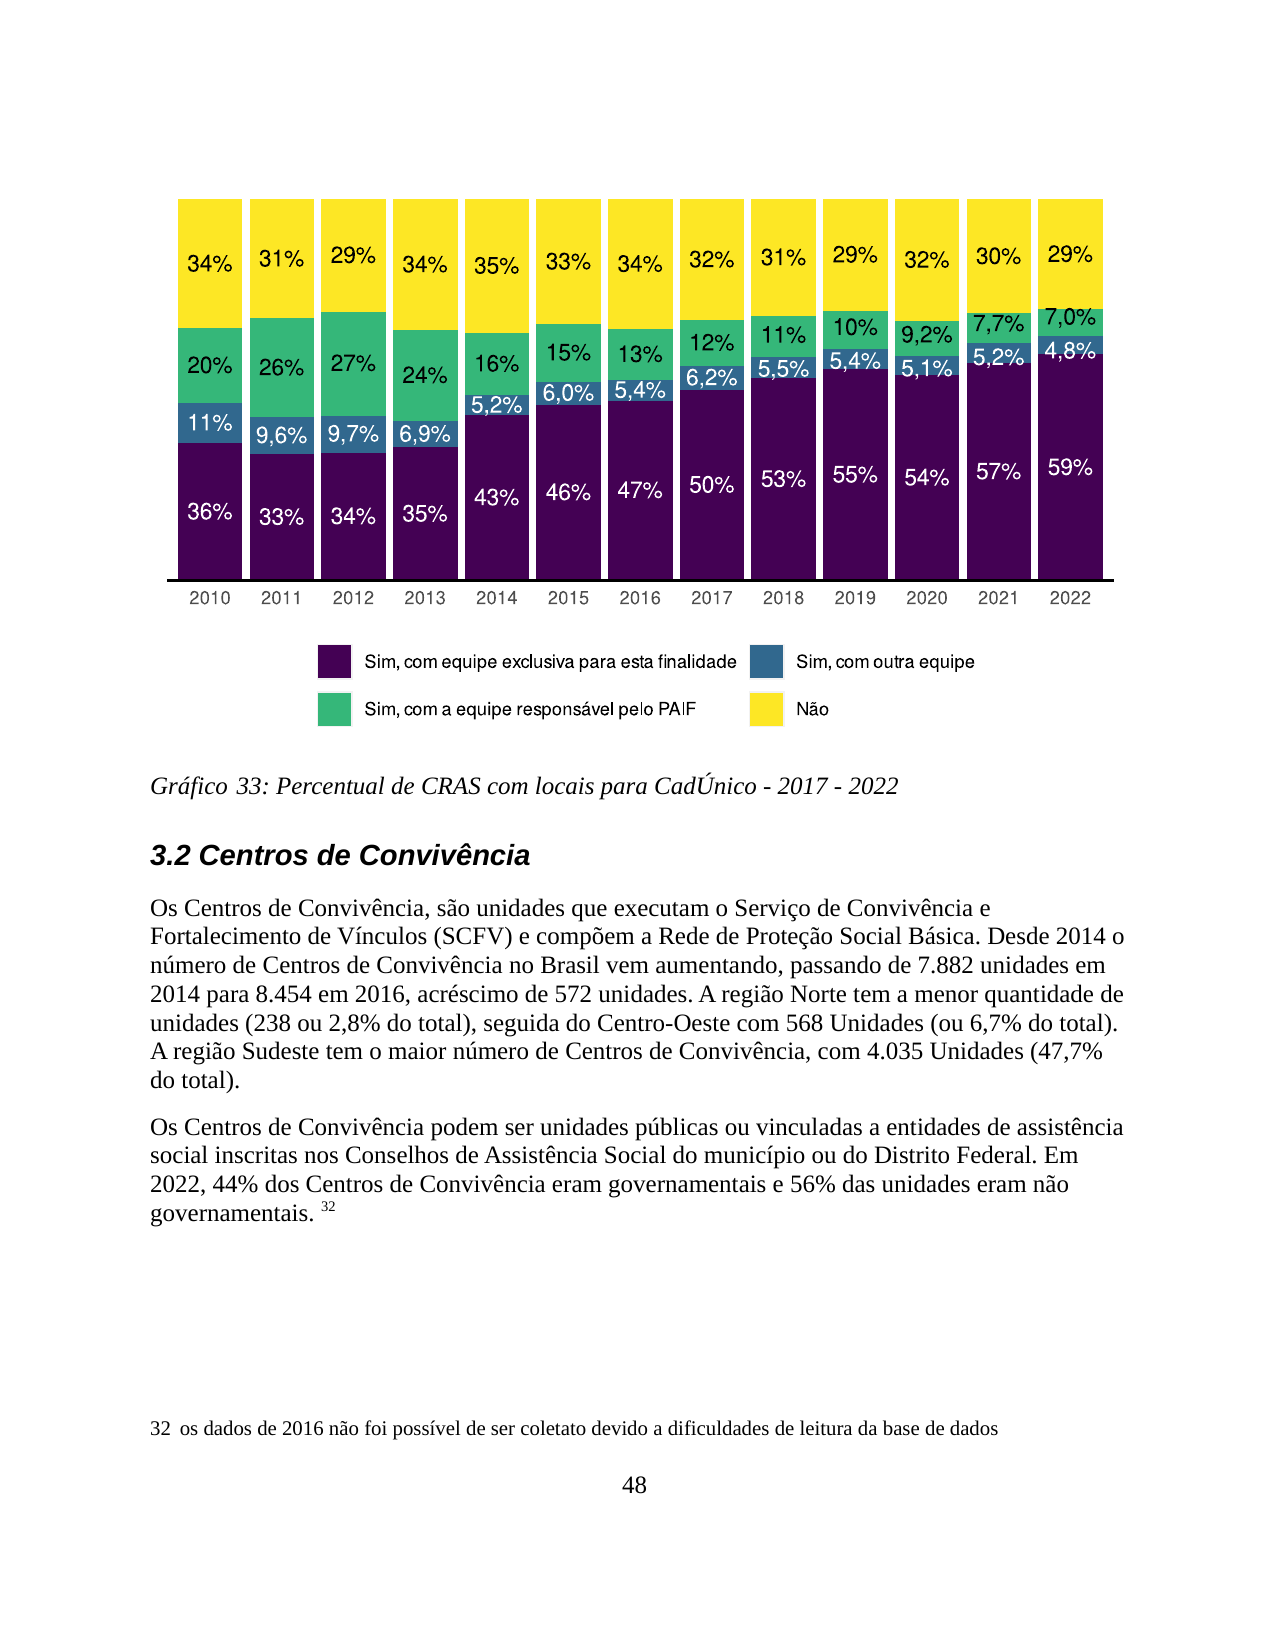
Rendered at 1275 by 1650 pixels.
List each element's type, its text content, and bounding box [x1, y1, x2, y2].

text Os Centros de Convivência, são unidades que executam o Serviço de Convivência e Fortalecimento de Vínculos (SCFV) e compõem a Rede de Proteção Social Básica. Desde 2014 o número de Centros de Convivência no Brasil vem aumentando, passando de 7.882 unidades em 2014 para 8.454 em 2016, acréscimo de 572 unidades. A região Norte tem a menor quantidade de unidades (238 ou 2,8% do total), seguida do Centro-Oeste com 568 Unidades (ou 6,7% do total). A região Sudeste tem o maior número de Centros de Convivência, com 4.035 Unidades (47,7% do total). [150, 893, 1125, 1094]
text Os Centros de Convivência podem ser unidades públicas ou vinculadas a entidades de assistência social inscritas nos Conselhos de Assistência Social do município ou do Distrito Federal. Em 2022, 44% dos Centros de Convivência eram governamentais e 56% das unidades eram não governamentais. [150, 1112, 1125, 1227]
table_header Gráfico 33: Percentual de CRAS com locais para CadÚnico - 2017 - 2022 [150, 751, 1125, 813]
text os dados de 2016 não foi possível de ser coletato devido a dificuldades de leitura da base de dados [150, 1416, 1125, 1440]
subtitle 3.2 Centros de Convivência [150, 838, 1125, 871]
